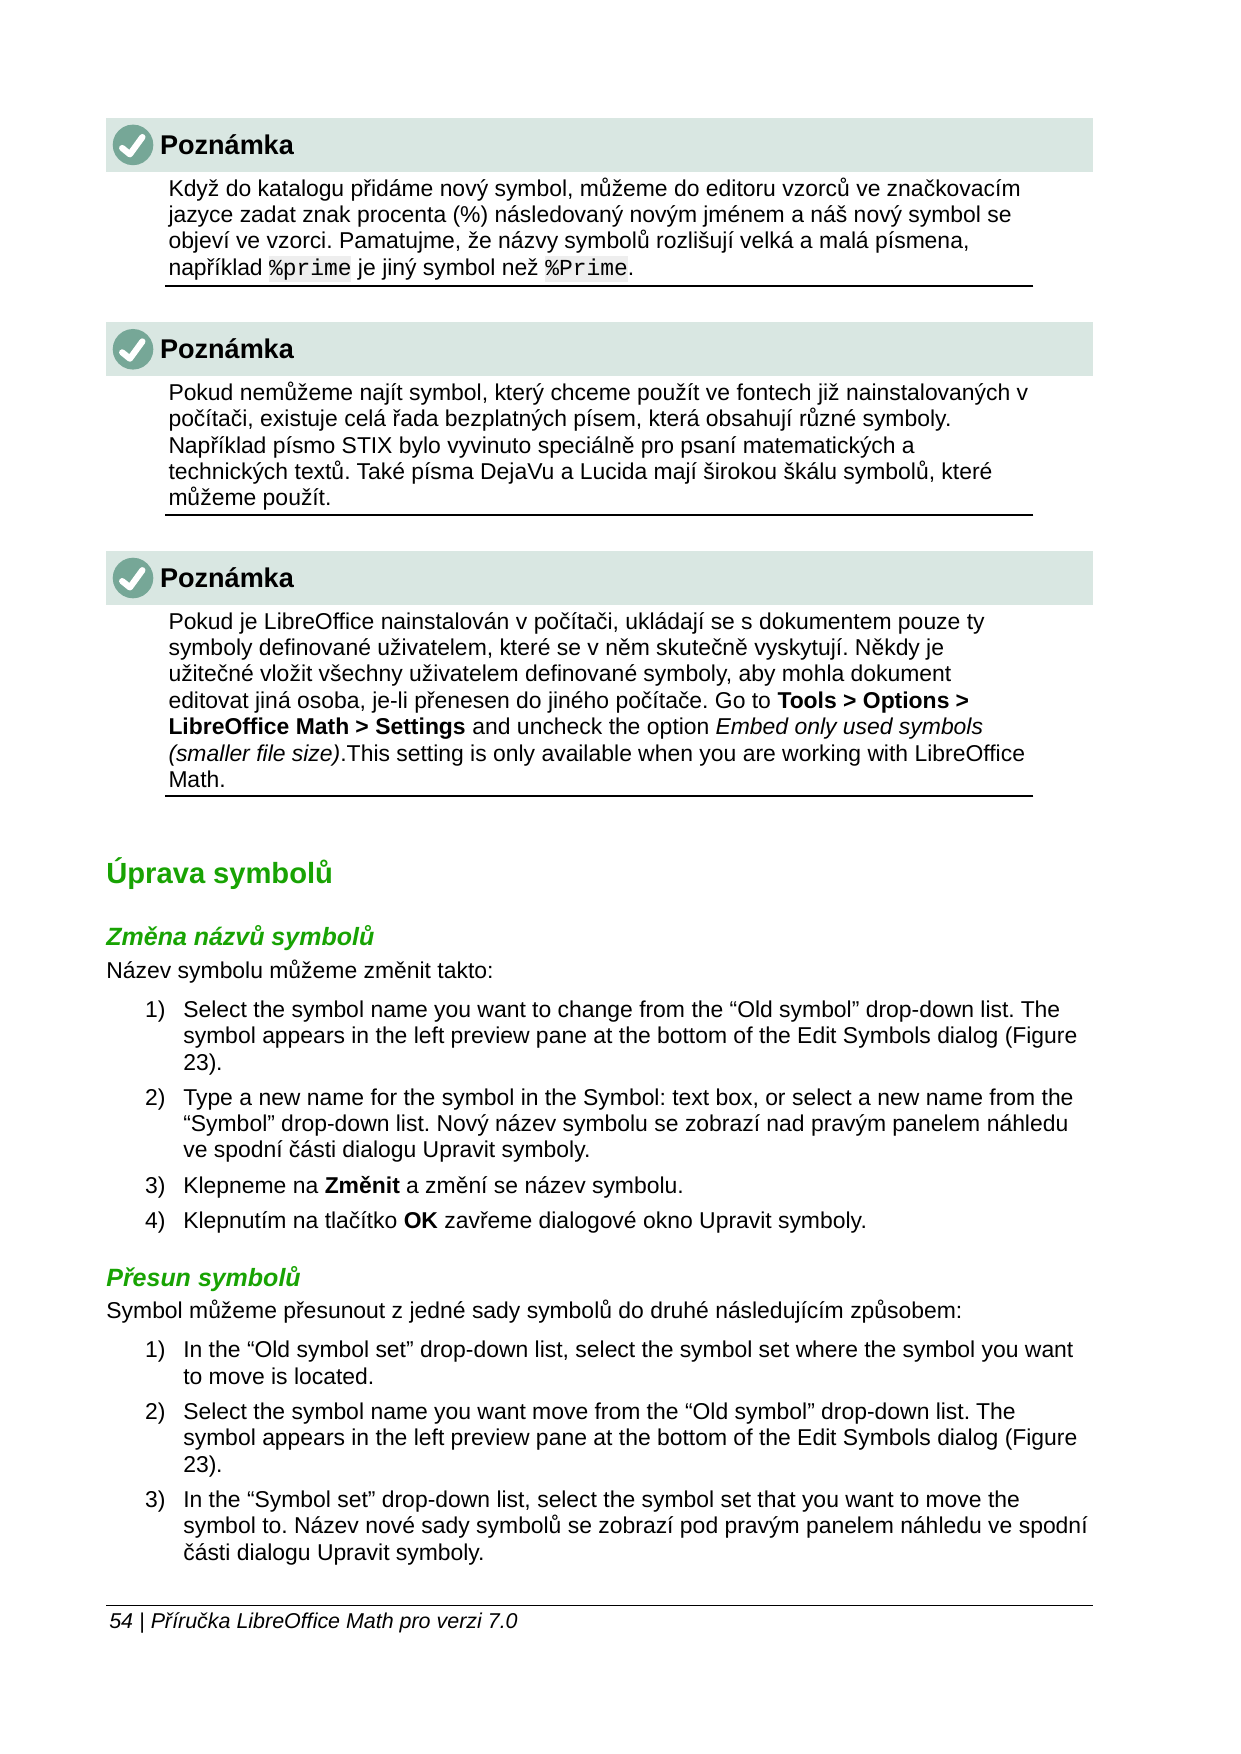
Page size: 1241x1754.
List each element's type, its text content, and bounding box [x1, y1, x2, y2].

text Pokud nemůžeme najít symbol, který chceme použít ve fontech již nainstalovaných v počítači, existuje celá řada bezplatných písem, která obsahují různé symboly. Například písmo STIX bylo vyvinuto speciálně pro psaní matematických a technických textů. Také písma DejaVu a Lucida mají širokou škálu symbolů, které můžeme použít. [165, 376, 1033, 514]
subtitle Poznámka [106, 118, 1093, 172]
text Název symbolu můžeme změnit takto: [106, 957, 1093, 983]
text Když do katalogu přidáme nový symbol, můžeme do editoru vzorců ve značkovacím jazyce zadat znak procenta (%) následovaný novým jménem a náš nový symbol se objeví ve vzorci. Pamatujme, že názvy symbolů rozlišují velká a malá písmena, například %prime je jiný symbol než %Prime. [165, 172, 1033, 285]
subtitle Přesun symbolů [106, 1263, 1093, 1291]
list Klepnutím na tlačítko OK zavřeme dialogové okno Upravit symboly. [165, 1207, 1093, 1233]
list In the “Symbol set” drop-down list, select the symbol set that you want to move the symbol to. Název nové sady symbolů se zobrazí pod pravým panelem náhledu ve spodní části dialogu Upravit symboly. [165, 1486, 1093, 1565]
subtitle Poznámka [106, 551, 1093, 605]
list Type a new name for the symbol in the Symbol: text box, or select a new name from the “Symbol” drop-down list. Nový název symbolu se zobrazí nad pravým panelem náhledu ve spodní části dialogu Upravit symboly. [165, 1084, 1093, 1163]
list In the “Old symbol set” drop-down list, select the symbol set where the symbol you want to move is located. [165, 1336, 1093, 1389]
text Pokud je LibreOffice nainstalován v počítači, ukládají se s dokumentem pouze ty symboly definované uživatelem, které se v něm skutečně vyskytují. Někdy je užitečné vložit všechny uživatelem definované symboly, aby mohla dokument editovat jiná osoba, je-li přenesen do jiného počítače. Go to Tools > Options > LibreOffice Math > Settings and uncheck the option Embed only used symbols (smaller file size).This setting is only available when you are working with LibreOffice Math. [165, 605, 1033, 795]
list Select the symbol name you want to change from the “Old symbol” drop-down list. The symbol appears in the left preview pane at the bottom of the Edit Symbols dialog (Figure 23). [165, 996, 1093, 1075]
text Symbol můžeme přesunout z jedné sady symbolů do druhé následujícím způsobem: [106, 1297, 1093, 1324]
subtitle Úprava symbolů [106, 856, 1093, 890]
list Select the symbol name you want move from the “Old symbol” drop-down list. The symbol appears in the left preview pane at the bottom of the Edit Symbols dialog (Figure 23). [165, 1398, 1093, 1477]
list Klepneme na Změnit a změní se název symbolu. [165, 1172, 1093, 1198]
subtitle Změna názvů symbolů [106, 922, 1093, 951]
subtitle Poznámka [106, 322, 1093, 376]
